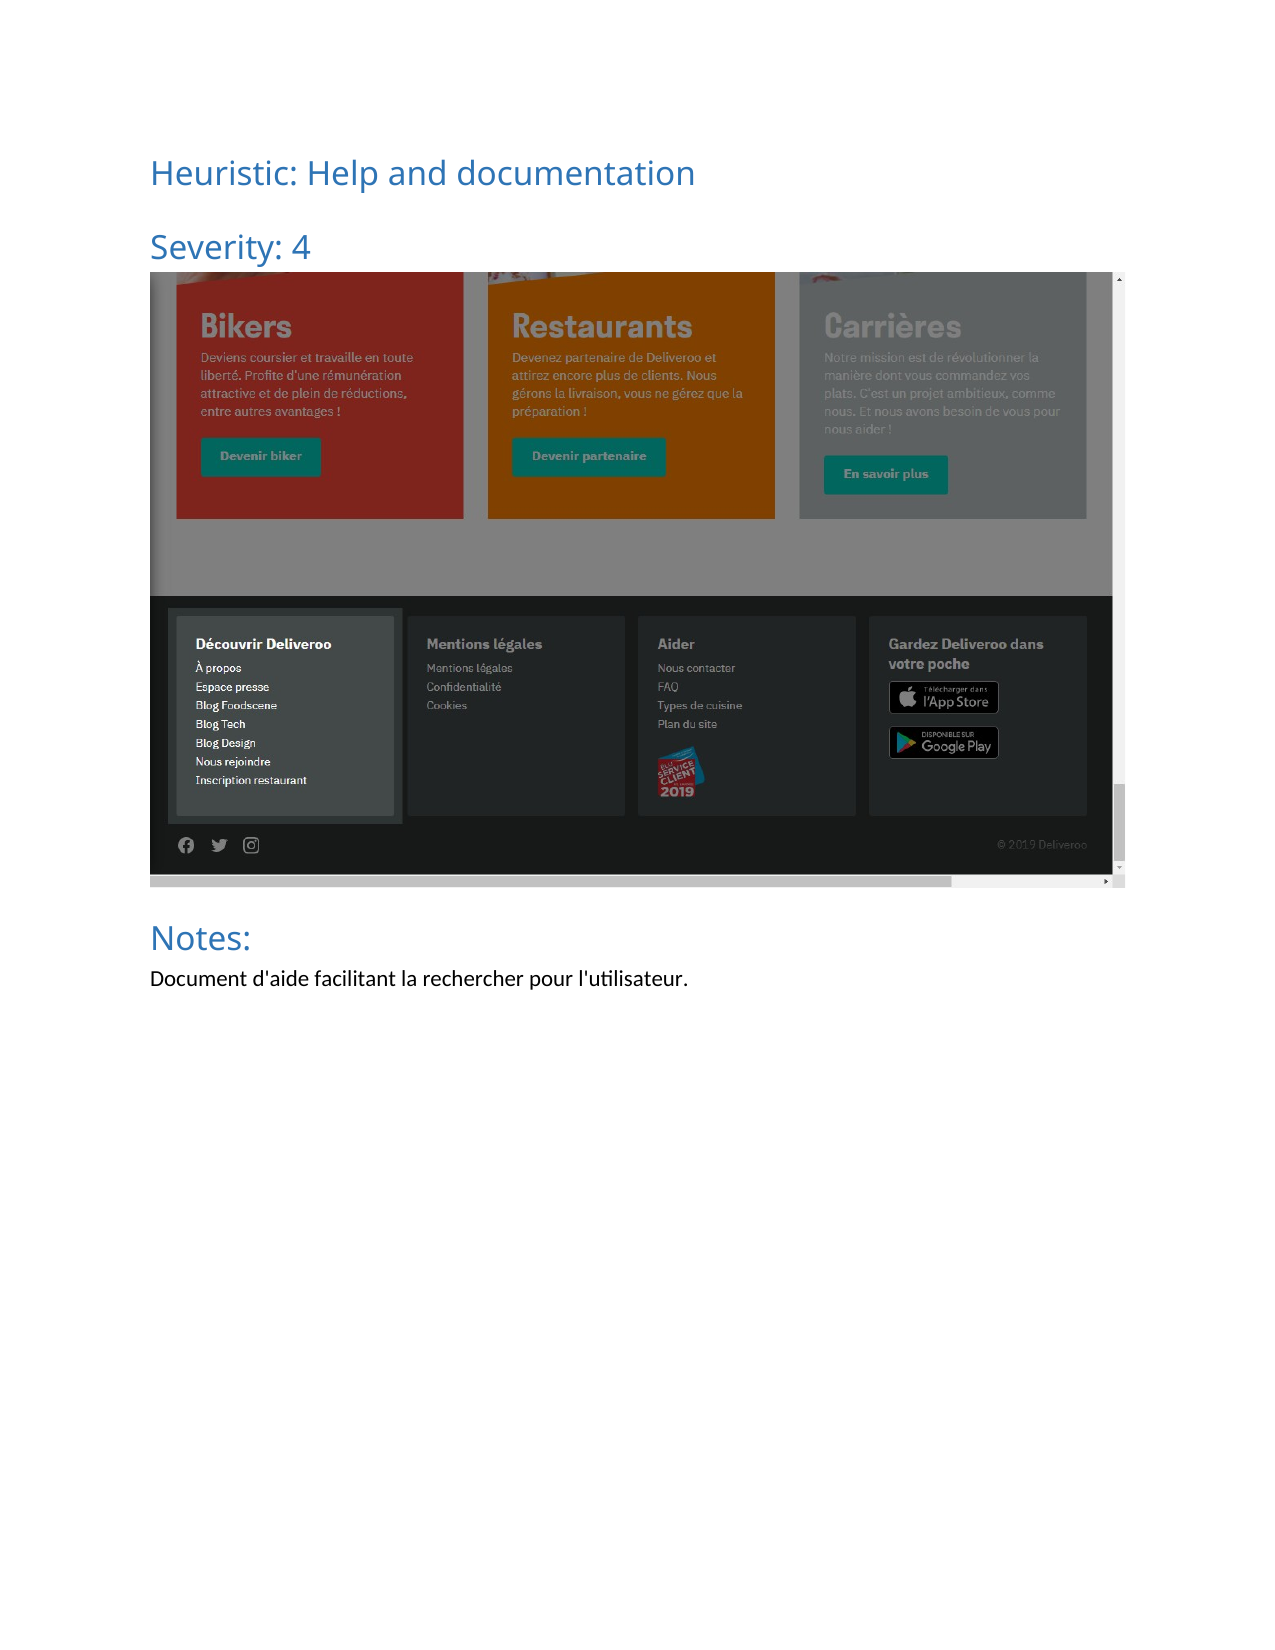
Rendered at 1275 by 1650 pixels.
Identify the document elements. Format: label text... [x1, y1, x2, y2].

subtitle Heuristic: Help and documentation [150, 150, 1125, 195]
picture [150, 272, 1125, 888]
subtitle Notes: [150, 915, 1125, 960]
subtitle Severity: 4 [150, 224, 1125, 269]
text Document d'aide facilitant la rechercher pour l'utilisateur. [150, 964, 1125, 992]
